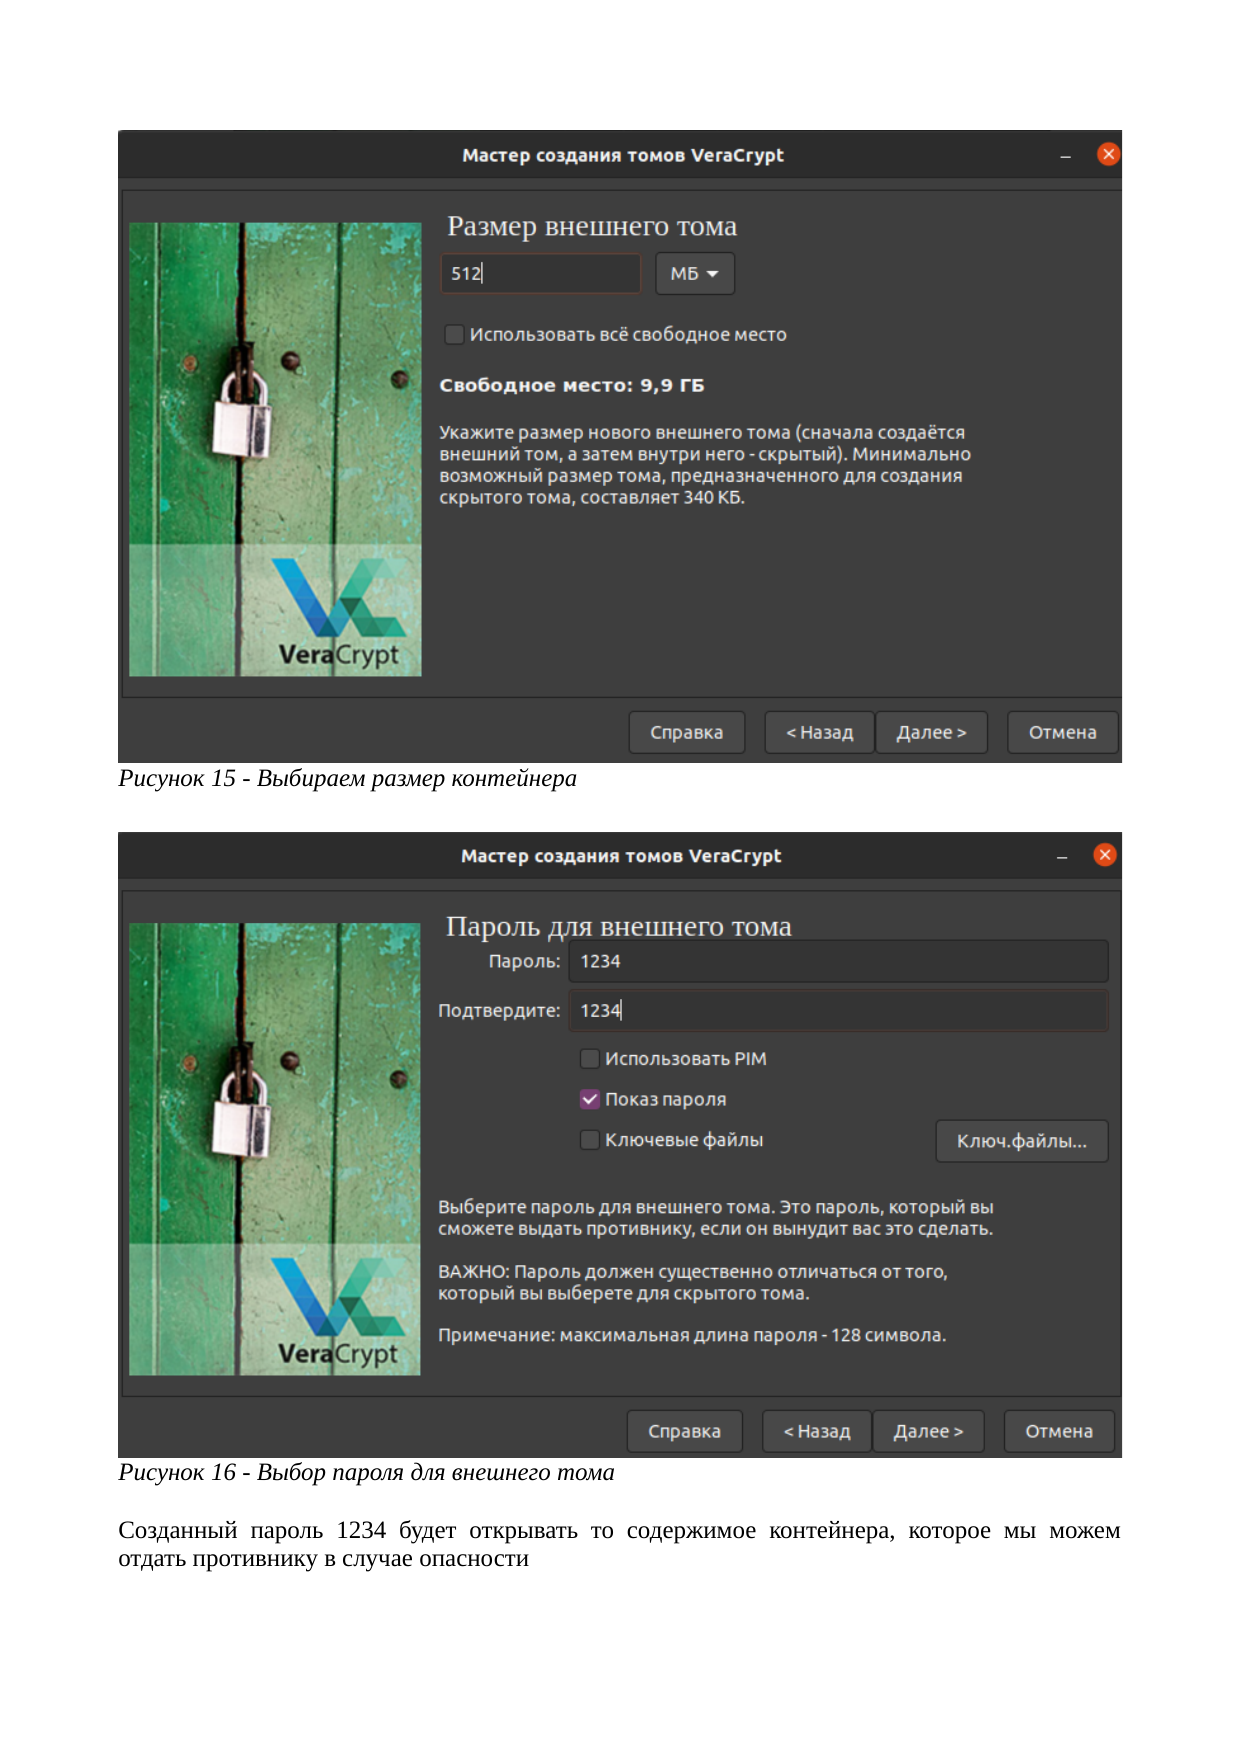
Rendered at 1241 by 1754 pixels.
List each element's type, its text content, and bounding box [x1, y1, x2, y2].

text Рисунок 15 - Выбираем размер контейнера [118, 763, 1122, 791]
picture [118, 130, 1123, 763]
text Рисунок 16 - Выбор пароля для внешнего тома [118, 1458, 1122, 1486]
picture [118, 832, 1123, 1458]
text Созданный пароль 1234 будет открывать то содержимое контейнера, которое мы можем отдать противнику в случае опасности [118, 1515, 1122, 1572]
